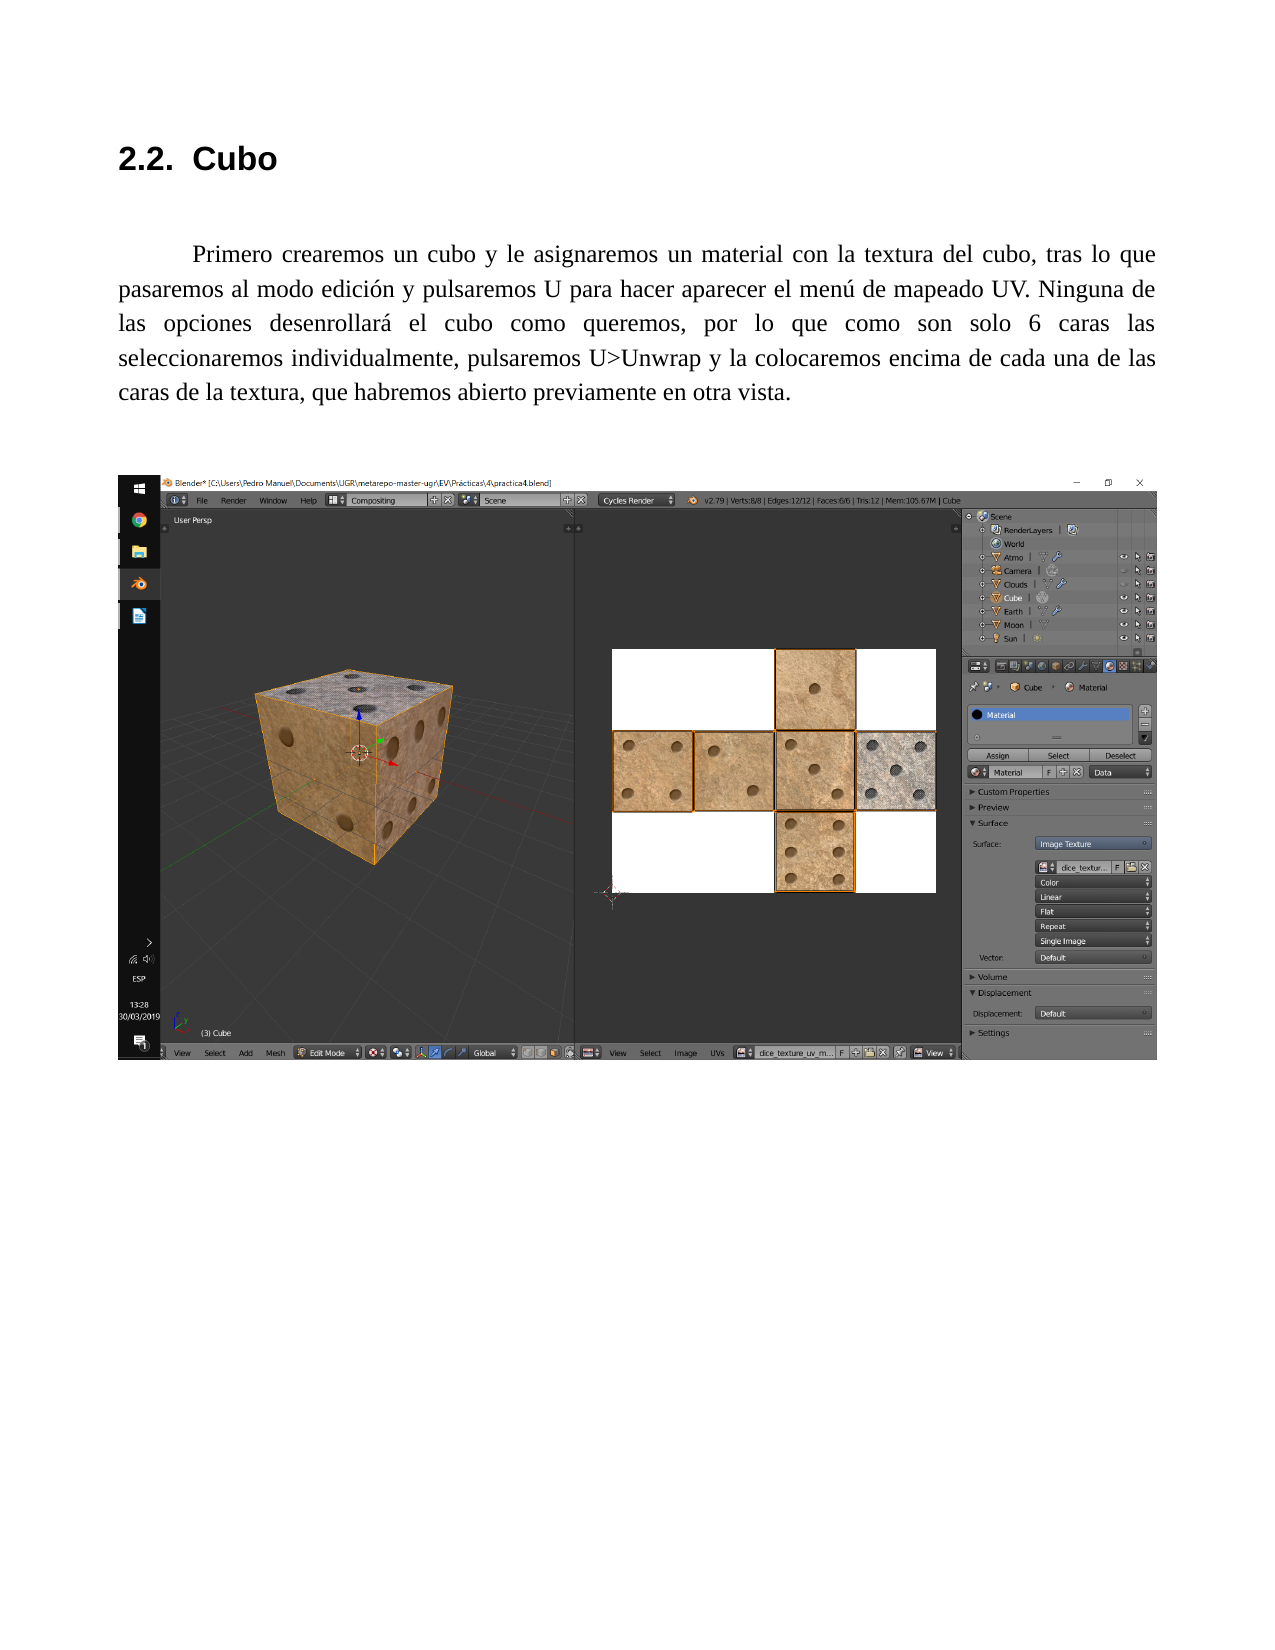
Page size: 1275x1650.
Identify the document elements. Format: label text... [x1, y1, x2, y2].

text Primero crearemos un cubo y le asignaremos un material con la textura del cubo, tras lo que pasaremos al modo edición y pulsaremos U para hacer aparecer el menú de mapeado UV. Ninguna de las opciones desenrollará el cubo como queremos, por lo que como son solo 6 caras las seleccionaremos individualmente, pulsaremos U>Unwrap y la colocaremos encima de cada una de las caras de la textura, que habremos abierto previamente en otra vista. [118, 239, 1157, 406]
picture [118, 475, 1157, 1060]
subtitle 2.2. Cubo [118, 139, 1157, 178]
